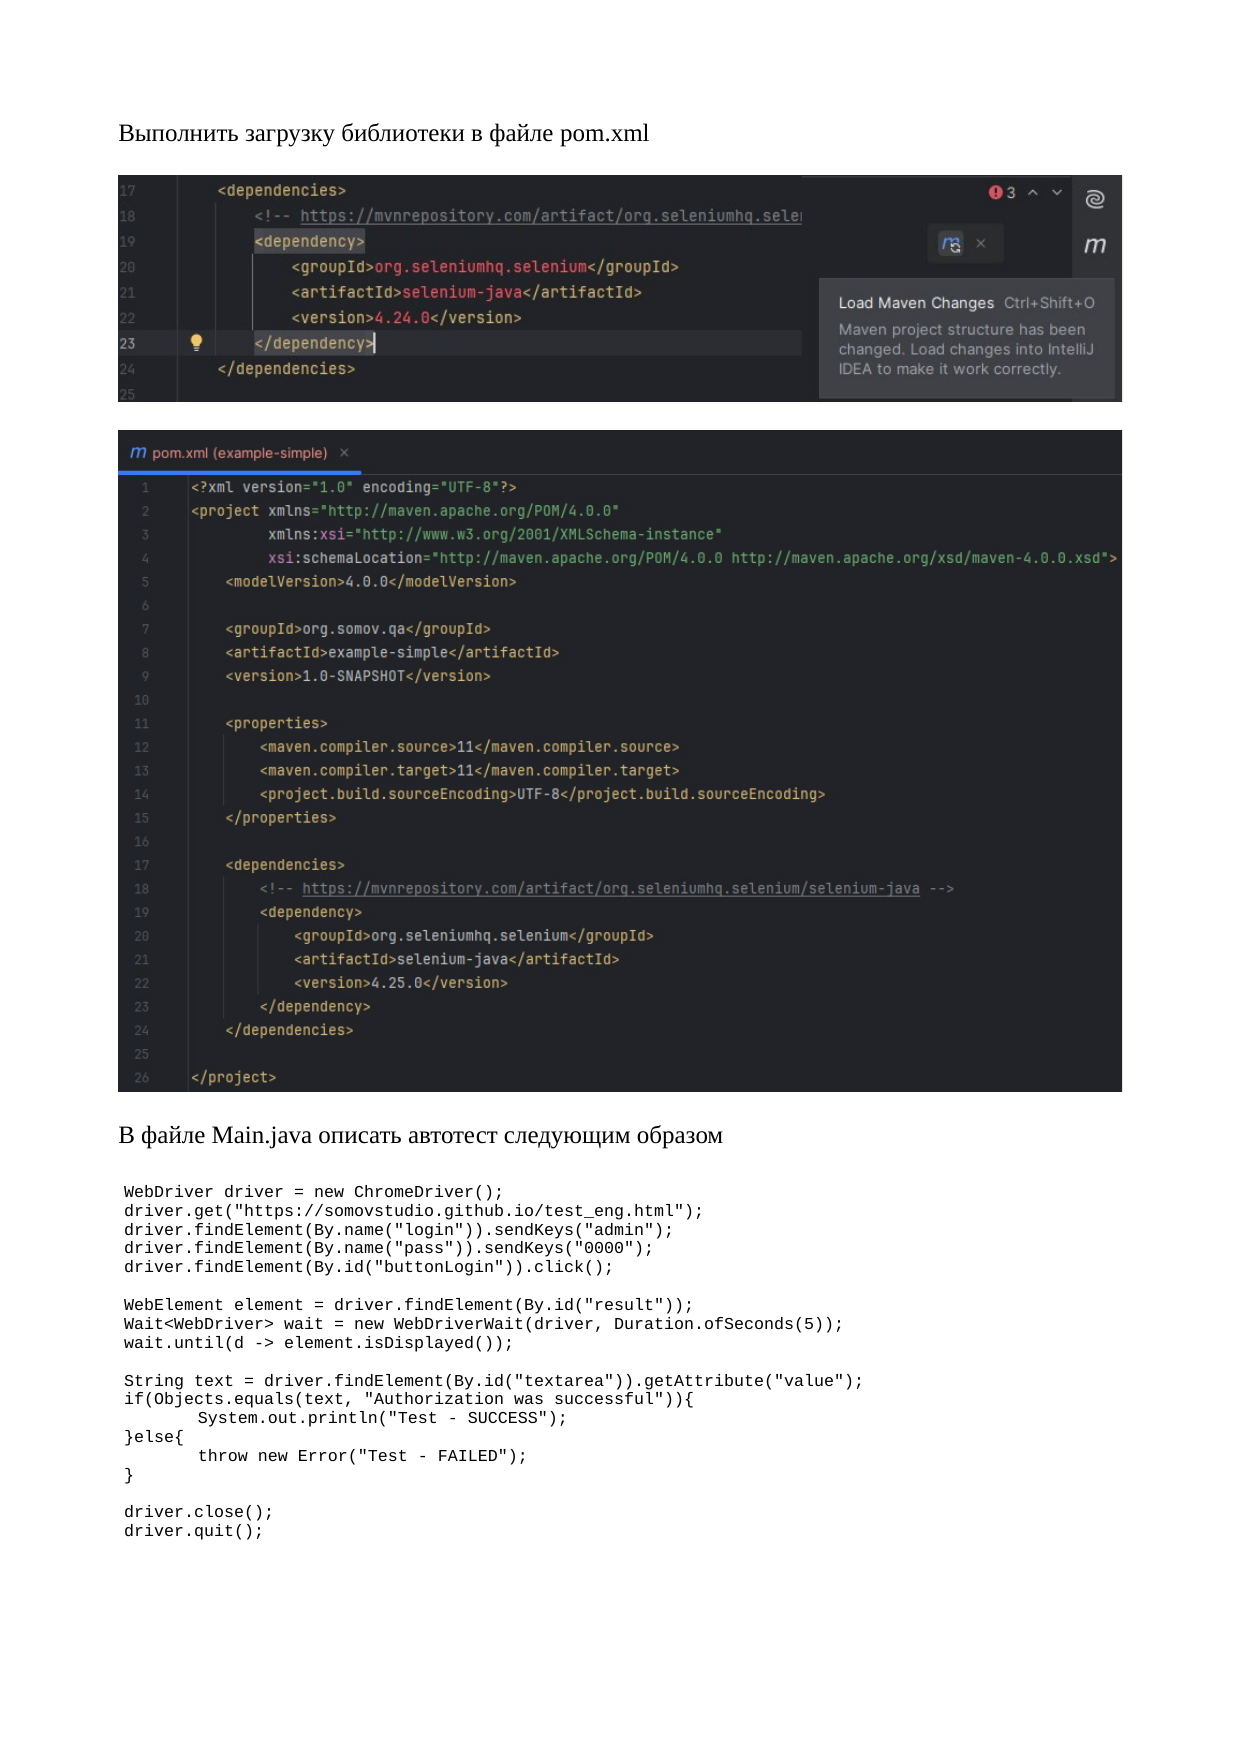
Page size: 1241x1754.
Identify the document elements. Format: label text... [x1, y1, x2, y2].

table_header WebDriver driver = new ChromeDriver(); driver.get("https://somovstudio.github.io/test_eng.html"); driver.findElement(By.name("login")).sendKeys("admin"); driver.findElement(By.name("pass")).sendKeys("0000"); driver.findElement(By.id("buttonLogin")).click(); WebElement element = driver.findElement(By.id("result")); Wait<WebDriver> wait = new WebDriverWait(driver, Duration.ofSeconds(5)); wait.until(d -> element.isDisplayed()); String text = driver.findElement(By.id("textarea")).getAttribute("value"); if(Objects.equals(text, "Authorization was successful")){ System.out.println("Test - SUCCESS"); }else{ throw new Error("Test - FAILED"); } driver.close(); driver.quit(); [118, 1178, 1122, 1547]
text Выполнить загрузку библиотеки в файле pom.xml [118, 118, 1122, 147]
picture [118, 430, 1123, 1092]
text В файле Main.java описать автотест следующим образом [118, 1120, 1122, 1149]
picture [118, 175, 1123, 402]
